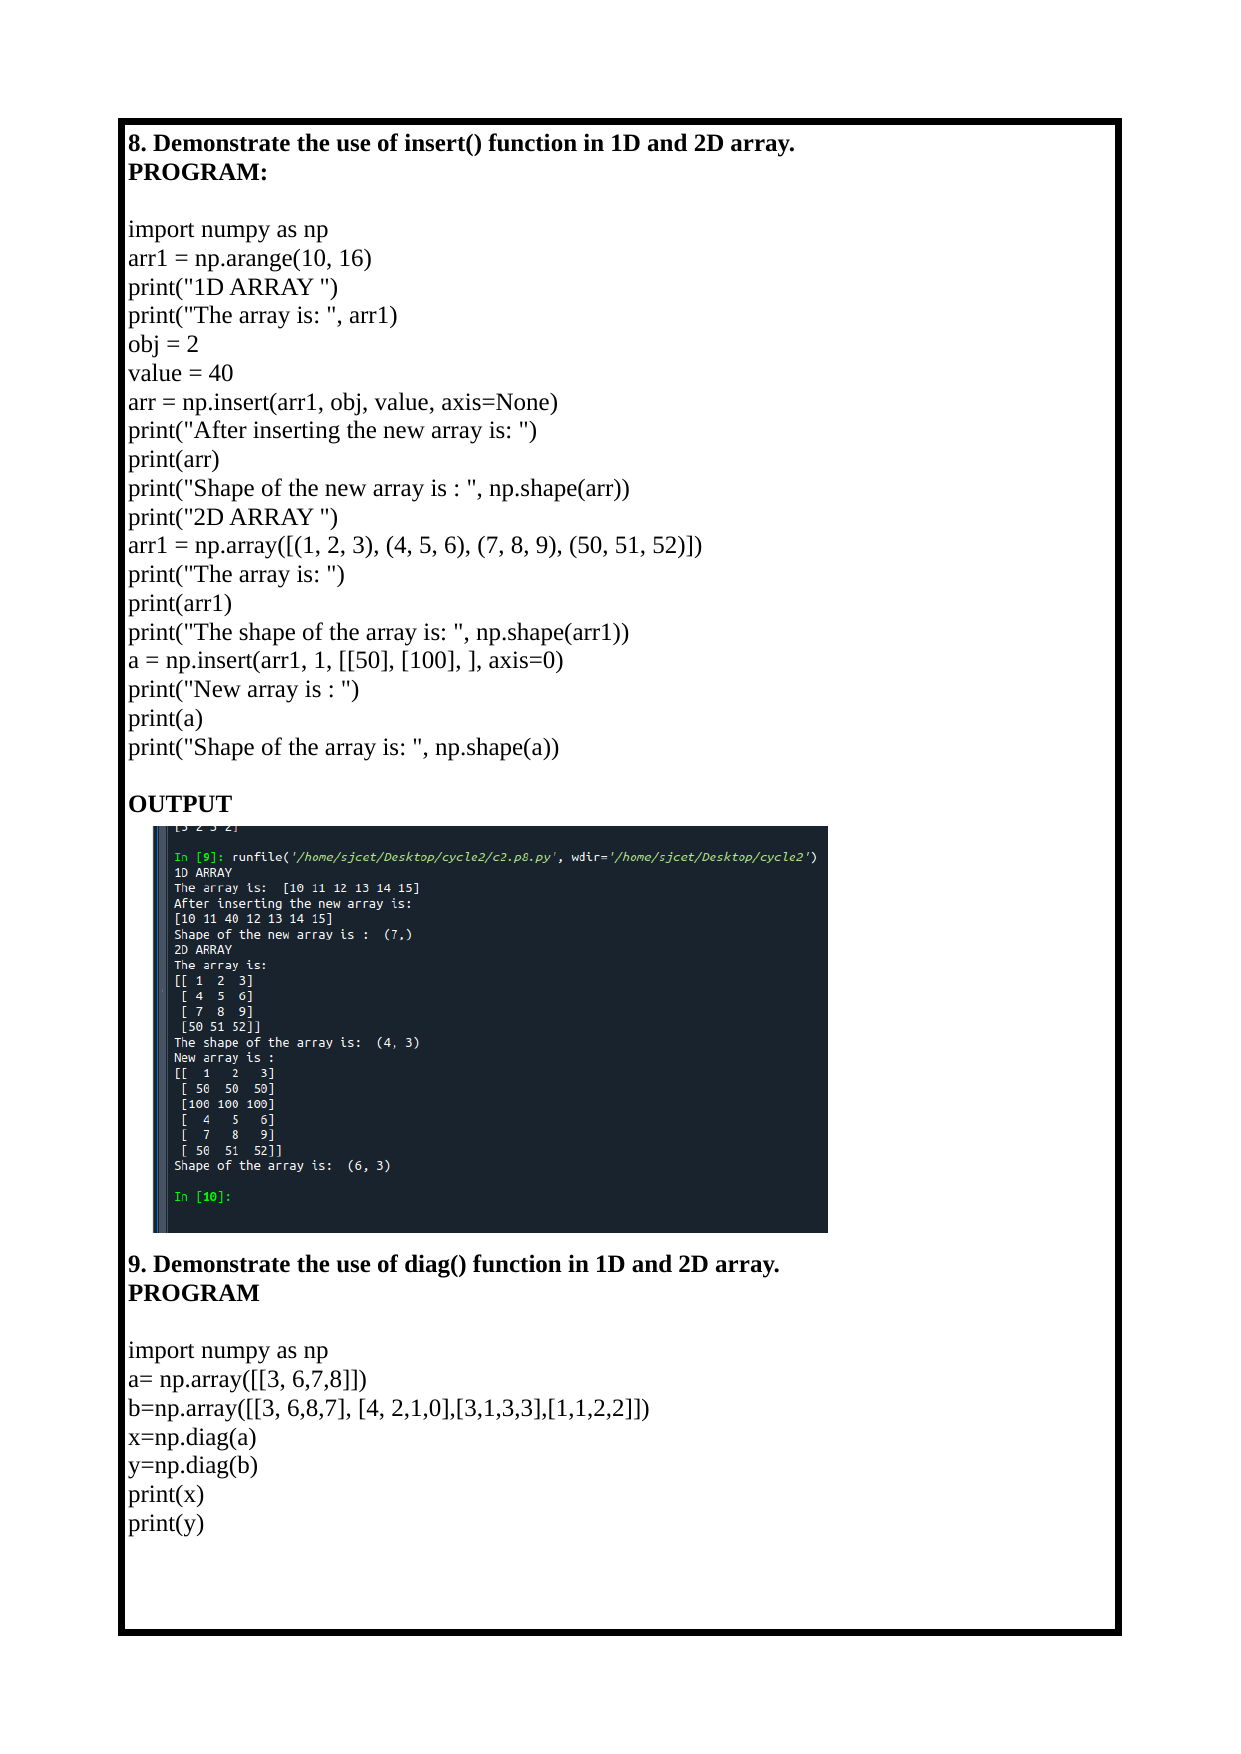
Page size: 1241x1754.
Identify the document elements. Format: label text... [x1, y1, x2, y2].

text print("2D ARRAY ") [128, 502, 1112, 530]
text import numpy as np [128, 214, 1112, 243]
text print("New array is : ") [128, 674, 1112, 703]
text print("Shape of the new array is : ", np.shape(arr)) [128, 473, 1112, 502]
text print("After inserting the new array is: ") [128, 415, 1112, 444]
text print("The array is: ") [128, 559, 1112, 588]
text value = 40 [128, 358, 1112, 387]
text arr1 = np.arange(10, 16) [128, 243, 1112, 272]
text print("The array is: ", arr1) [128, 300, 1112, 329]
text PROGRAM: [128, 157, 1112, 185]
text 8. Demonstrate the use of insert() function in 1D and 2D array. [128, 128, 1112, 157]
text print(a) [128, 703, 1112, 732]
picture [699, 826, 828, 1233]
text obj = 2 [128, 329, 1112, 358]
text print("Shape of the array is: ", np.shape(a)) [128, 732, 1112, 760]
text x=np.diag(a) [128, 1422, 1112, 1450]
text print("The shape of the array is: ", np.shape(arr1)) [128, 617, 1112, 645]
text arr = np.insert(arr1, obj, value, axis=None) [128, 387, 1112, 415]
text arr1 = np.array([(1, 2, 3), (4, 5, 6), (7, 8, 9), (50, 51, 52)]) [128, 530, 1112, 559]
text print("1D ARRAY ") [128, 272, 1112, 300]
text OUTPUT [128, 789, 1112, 818]
text print(x) [128, 1479, 1112, 1508]
text import numpy as np [128, 1335, 1112, 1364]
text print(arr) [128, 444, 1112, 473]
text a= np.array([[3, 6,7,8]]) [128, 1364, 1112, 1393]
text 9. Demonstrate the use of diag() function in 1D and 2D array. [128, 1249, 1112, 1278]
text b=np.array([[3, 6,8,7], [4, 2,1,0],[3,1,3,3],[1,1,2,2]]) [128, 1393, 1112, 1422]
text y=np.diag(b) [128, 1450, 1112, 1479]
text a = np.insert(arr1, 1, [[50], [100], ], axis=0) [128, 645, 1112, 674]
text print(y) [128, 1508, 1112, 1537]
text print(arr1) [128, 588, 1112, 617]
text PROGRAM [128, 1278, 1112, 1307]
